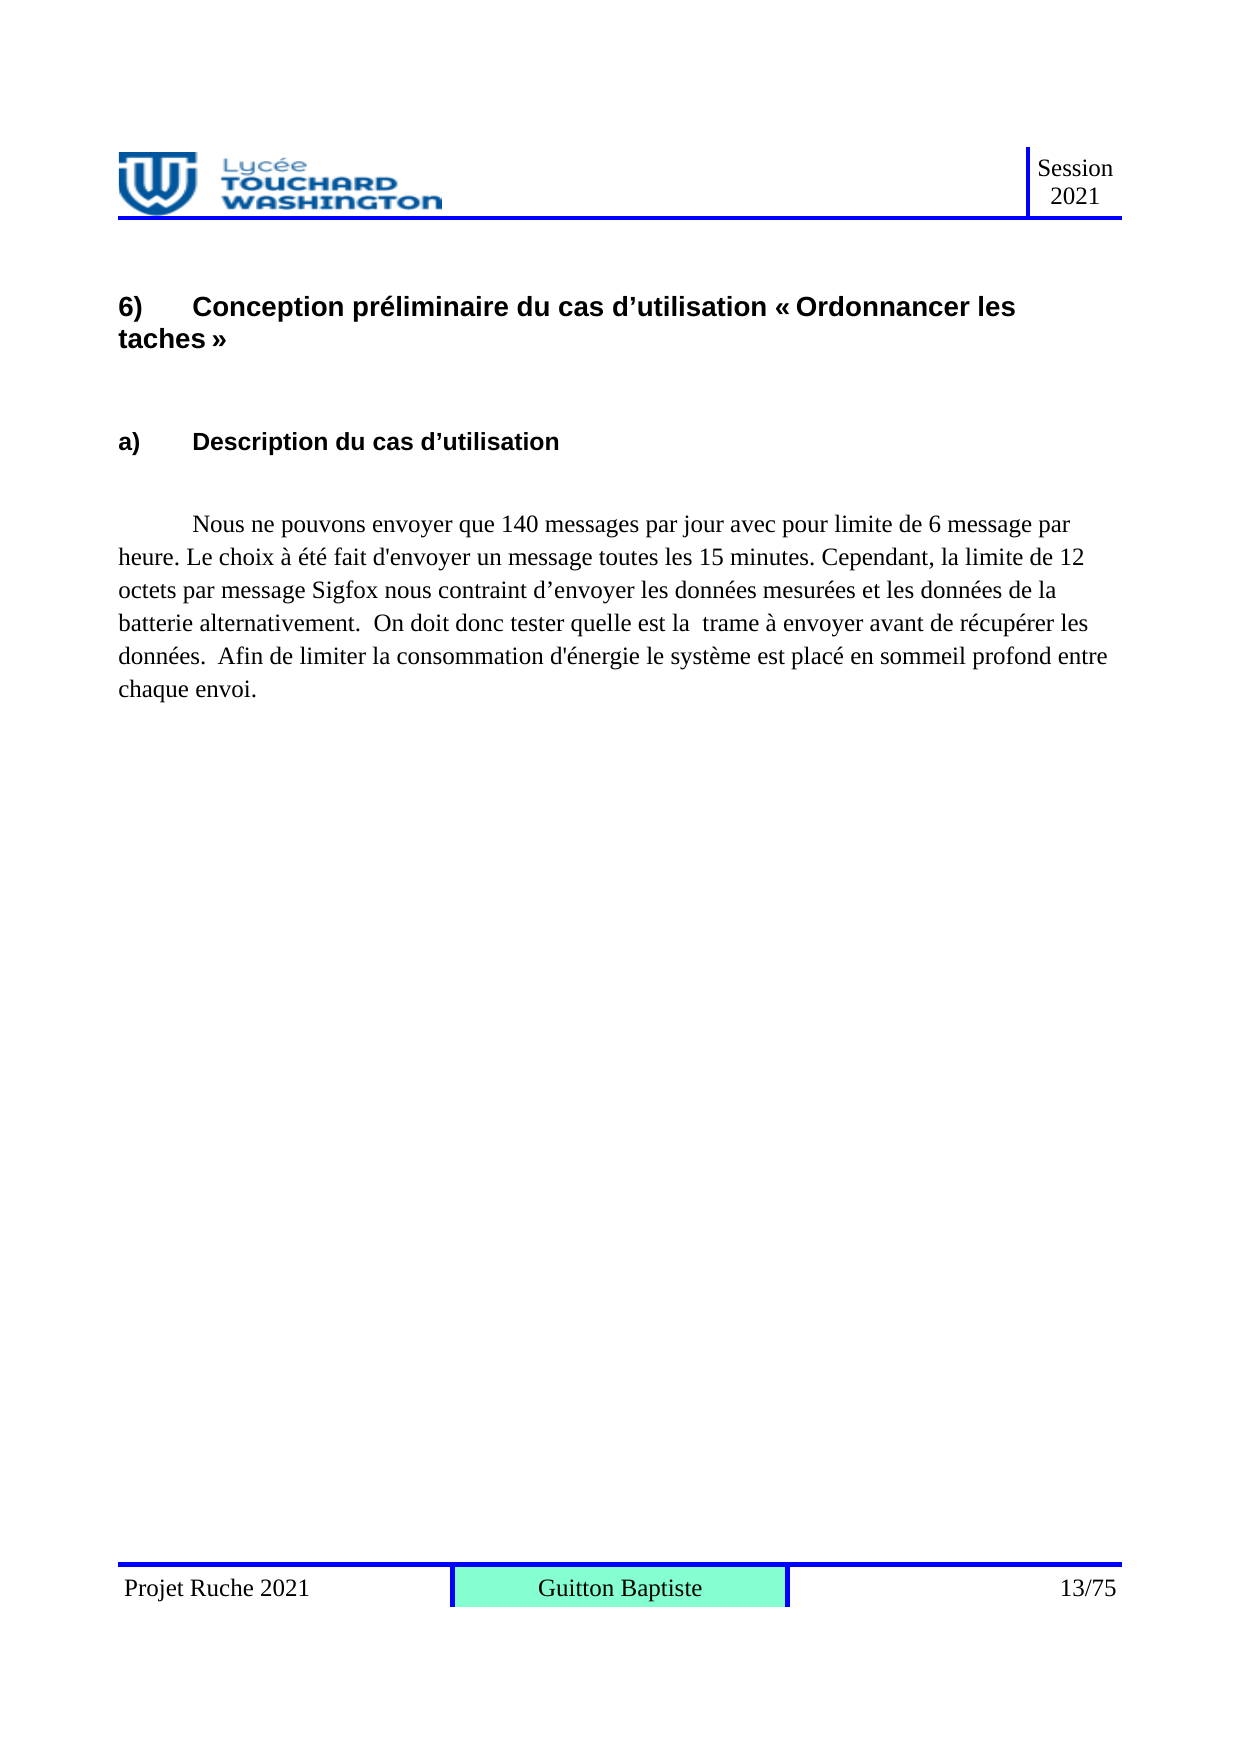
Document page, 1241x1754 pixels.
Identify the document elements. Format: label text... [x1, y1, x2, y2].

subtitle Description du cas d’utilisation [118, 427, 1122, 455]
picture [118, 152, 442, 216]
text Nous ne pouvons envoyer que 140 messages par jour avec pour limite de 6 message par heure. Le choix à été fait d'envoyer un message toutes les 15 minutes. Cependant, la limite de 12 octets par message Sigfox nous contraint d’envoyer les données mesurées et les données de la batterie alternativement. On doit donc tester quelle est la trame à envoyer avant de récupérer les données. Afin de limiter la consommation d'énergie le système est placé en sommeil profond entre chaque envoi. [118, 509, 1122, 703]
subtitle Conception préliminaire du cas d’utilisation « Ordonnancer les taches » [118, 290, 1122, 354]
